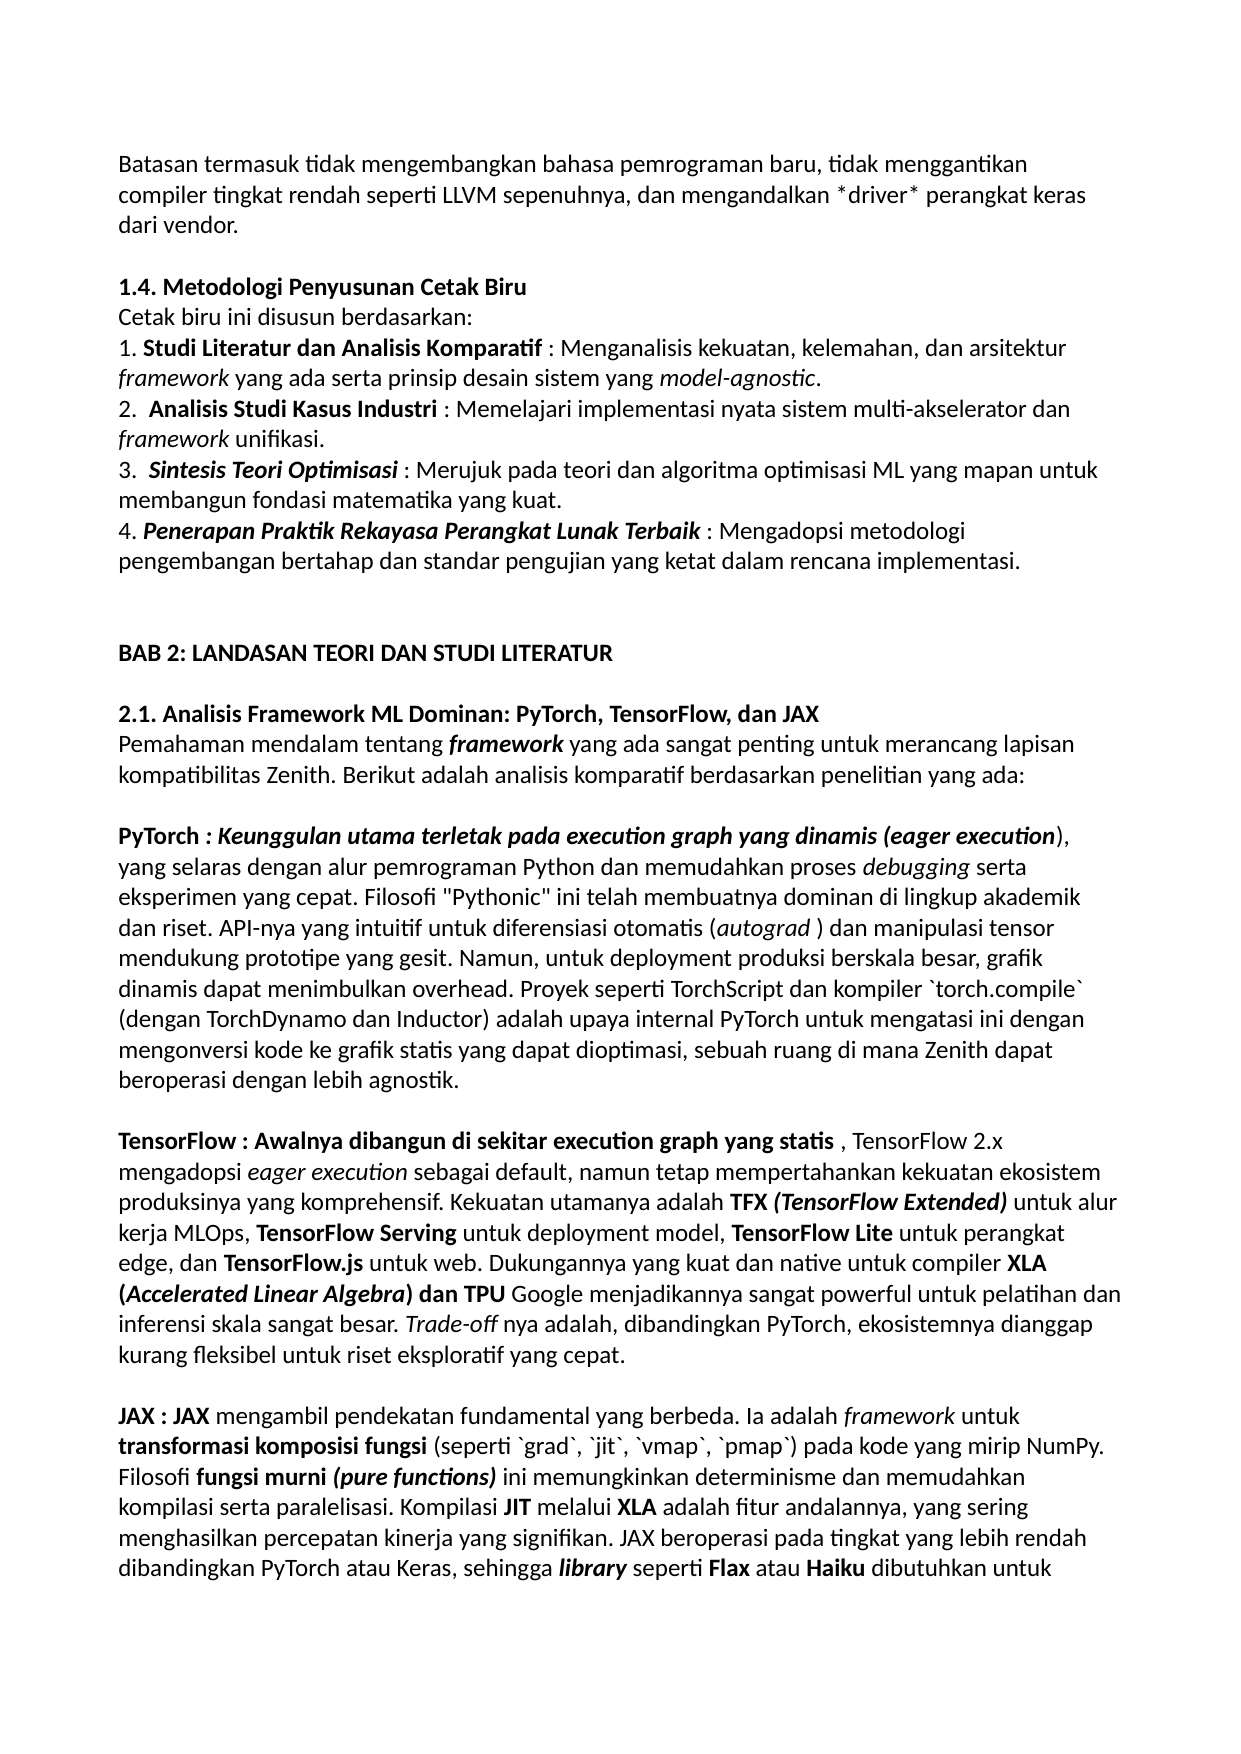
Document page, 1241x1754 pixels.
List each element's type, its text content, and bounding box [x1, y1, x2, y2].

text Batasan termasuk tidak mengembangkan bahasa pemrograman baru, tidak menggantikan compiler tingkat rendah seperti LLVM sepenuhnya, dan mengandalkan *driver* perangkat keras dari vendor. [118, 149, 1122, 240]
text TensorFlow : Awalnya dibangun di sekitar execution graph yang statis , TensorFlow 2.x mengadopsi eager execution sebagai default, namun tetap mempertahankan kekuatan ekosistem produksinya yang komprehensif. Kekuatan utamanya adalah TFX (TensorFlow Extended) untuk alur kerja MLOps, TensorFlow Serving untuk deployment model, TensorFlow Lite untuk perangkat edge, dan TensorFlow.js untuk web. Dukungannya yang kuat dan native untuk compiler XLA (Accelerated Linear Algebra) dan TPU Google menjadikannya sangat powerful untuk pelatihan dan inferensi skala sangat besar. Trade-off nya adalah, dibandingkan PyTorch, ekosistemnya dianggap kurang fleksibel untuk riset eksploratif yang cepat. [118, 1125, 1122, 1369]
text 2.1. Analisis Framework ML Dominan: PyTorch, TensorFlow, dan JAX [118, 698, 1122, 728]
text 2. Analisis Studi Kasus Industri : Memelajari implementasi nyata sistem multi-akselerator dan framework unifikasi. [118, 393, 1122, 454]
text 1.4. Metodologi Penyusunan Cetak Biru [118, 271, 1122, 301]
text PyTorch : Keunggulan utama terletak pada execution graph yang dinamis (eager execution), yang selaras dengan alur pemrograman Python dan memudahkan proses debugging serta eksperimen yang cepat. Filosofi "Pythonic" ini telah membuatnya dominan di lingkup akademik dan riset. API-nya yang intuitif untuk diferensiasi otomatis (autograd ) dan manipulasi tensor mendukung prototipe yang gesit. Namun, untuk deployment produksi berskala besar, grafik dinamis dapat menimbulkan overhead. Proyek seperti TorchScript dan kompiler `torch.compile` (dengan TorchDynamo dan Inductor) adalah upaya internal PyTorch untuk mengatasi ini dengan mengonversi kode ke grafik statis yang dapat dioptimasi, sebuah ruang di mana Zenith dapat beroperasi dengan lebih agnostik. [118, 820, 1122, 1095]
text BAB 2: LANDASAN TEORI DAN STUDI LITERATUR [118, 637, 1122, 667]
text Cetak biru ini disusun berdasarkan: [118, 301, 1122, 332]
text 1. Studi Literatur dan Analisis Komparatif : Menganalisis kekuatan, kelemahan, dan arsitektur framework yang ada serta prinsip desain sistem yang model-agnostic. [118, 332, 1122, 393]
text 4. Penerapan Praktik Rekayasa Perangkat Lunak Terbaik : Mengadopsi metodologi pengembangan bertahap dan standar pengujian yang ketat dalam rencana implementasi. [118, 515, 1122, 576]
text Pemahaman mendalam tentang framework yang ada sangat penting untuk merancang lapisan kompatibilitas Zenith. Berikut adalah analisis komparatif berdasarkan penelitian yang ada: [118, 728, 1122, 789]
text 3. Sintesis Teori Optimisasi : Merujuk pada teori dan algoritma optimisasi ML yang mapan untuk membangun fondasi matematika yang kuat. [118, 454, 1122, 515]
text JAX : JAX mengambil pendekatan fundamental yang berbeda. Ia adalah framework untuk transformasi komposisi fungsi (seperti `grad`, `jit`, `vmap`, `pmap`) pada kode yang mirip NumPy. Filosofi fungsi murni (pure functions) ini memungkinkan determinisme dan memudahkan kompilasi serta paralelisasi. Kompilasi JIT melalui XLA adalah fitur andalannya, yang sering menghasilkan percepatan kinerja yang signifikan. JAX beroperasi pada tingkat yang lebih rendah dibandingkan PyTorch atau Keras, sehingga library seperti Flax atau Haiku dibutuhkan untuk [118, 1400, 1122, 1583]
